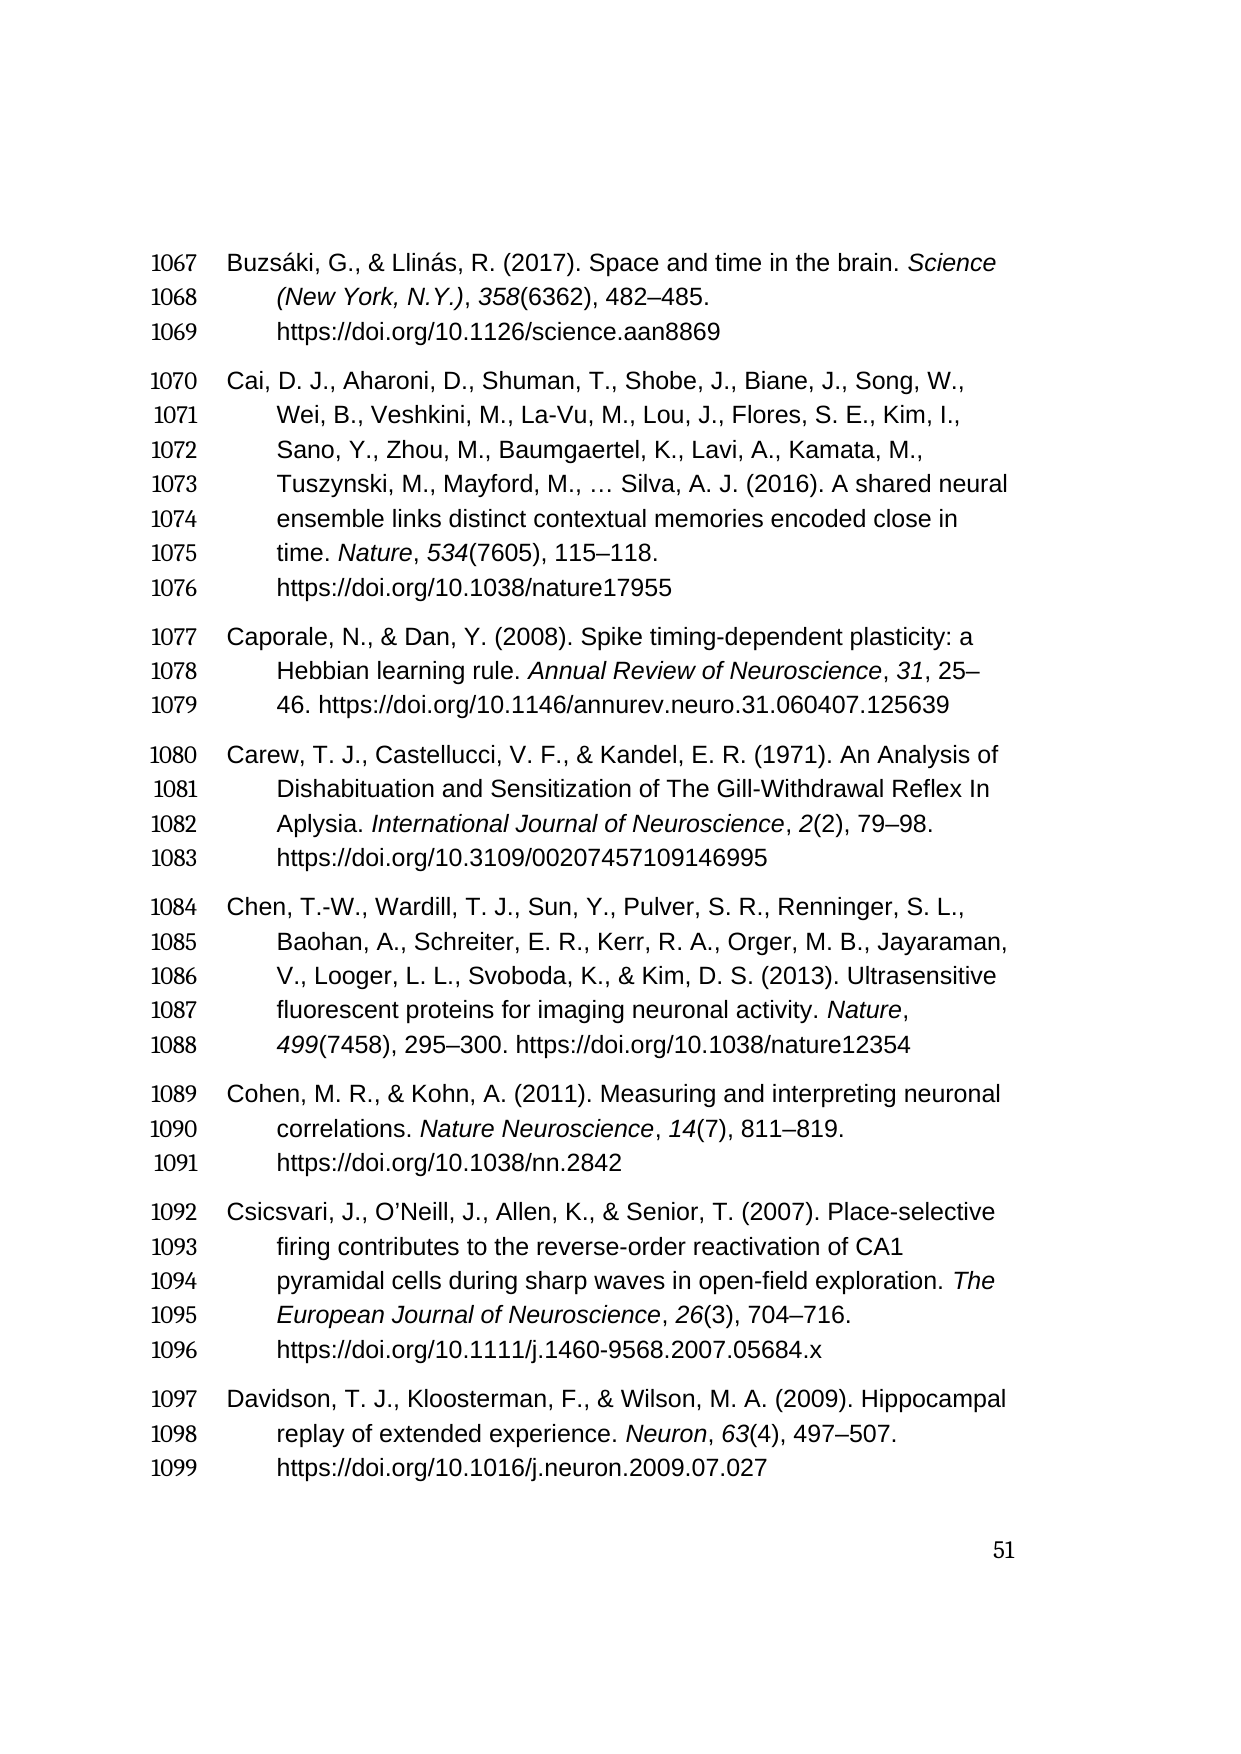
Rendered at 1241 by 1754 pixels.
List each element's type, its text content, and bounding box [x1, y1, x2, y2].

text Cohen, M. R., & Kohn, A. (2011). Measuring and interpreting neuronal correlations. Nature Neuroscience, 14(7), 811–819. https://doi.org/10.1038/nn.2842 [226, 1079, 1014, 1177]
text Chen, T.-W., Wardill, T. J., Sun, Y., Pulver, S. R., Renninger, S. L., Baohan, A., Schreiter, E. R., Kerr, R. A., Orger, M. B., Jayaraman, V., Looger, L. L., Svoboda, K., & Kim, D. S. (2013). Ultrasensitive fluorescent proteins for imaging neuronal activity. Nature, 499(7458), 295–300. https://doi.org/10.1038/nature12354 [226, 892, 1014, 1059]
text Csicsvari, J., O’Neill, J., Allen, K., & Senior, T. (2007). Place-selective firing contributes to the reverse-order reactivation of CA1 pyramidal cells during sharp waves in open-field exploration. The European Journal of Neuroscience, 26(3), 704–716. https://doi.org/10.1111/j.1460-9568.2007.05684.x [226, 1197, 1014, 1364]
text Buzsáki, G., & Llinás, R. (2017). Space and time in the brain. Science (New York, N.Y.), 358(6362), 482–485. https://doi.org/10.1126/science.aan8869 [226, 248, 1014, 345]
text Carew, T. J., Castellucci, V. F., & Kandel, E. R. (1971). An Analysis of Dishabituation and Sensitization of The Gill-Withdrawal Reflex In Aplysia. International Journal of Neuroscience, 2(2), 79–98. https://doi.org/10.3109/00207457109146995 [226, 739, 1014, 872]
text Caporale, N., & Dan, Y. (2008). Spike timing-dependent plasticity: a Hebbian learning rule. Annual Review of Neuroscience, 31, 25–46. https://doi.org/10.1146/annurev.neuro.31.060407.125639 [226, 622, 1014, 719]
text Cai, D. J., Aharoni, D., Shuman, T., Shobe, J., Biane, J., Song, W., Wei, B., Veshkini, M., La-Vu, M., Lou, J., Flores, S. E., Kim, I., Sano, Y., Zhou, M., Baumgaertel, K., Lavi, A., Kamata, M., Tuszynski, M., Mayford, M., … Silva, A. J. (2016). A shared neural ensemble links distinct contextual memories encoded close in time. Nature, 534(7605), 115–118. https://doi.org/10.1038/nature17955 [226, 366, 1014, 601]
text Davidson, T. J., Kloosterman, F., & Wilson, M. A. (2009). Hippocampal replay of extended experience. Neuron, 63(4), 497–507. https://doi.org/10.1016/j.neuron.2009.07.027 [226, 1384, 1014, 1482]
